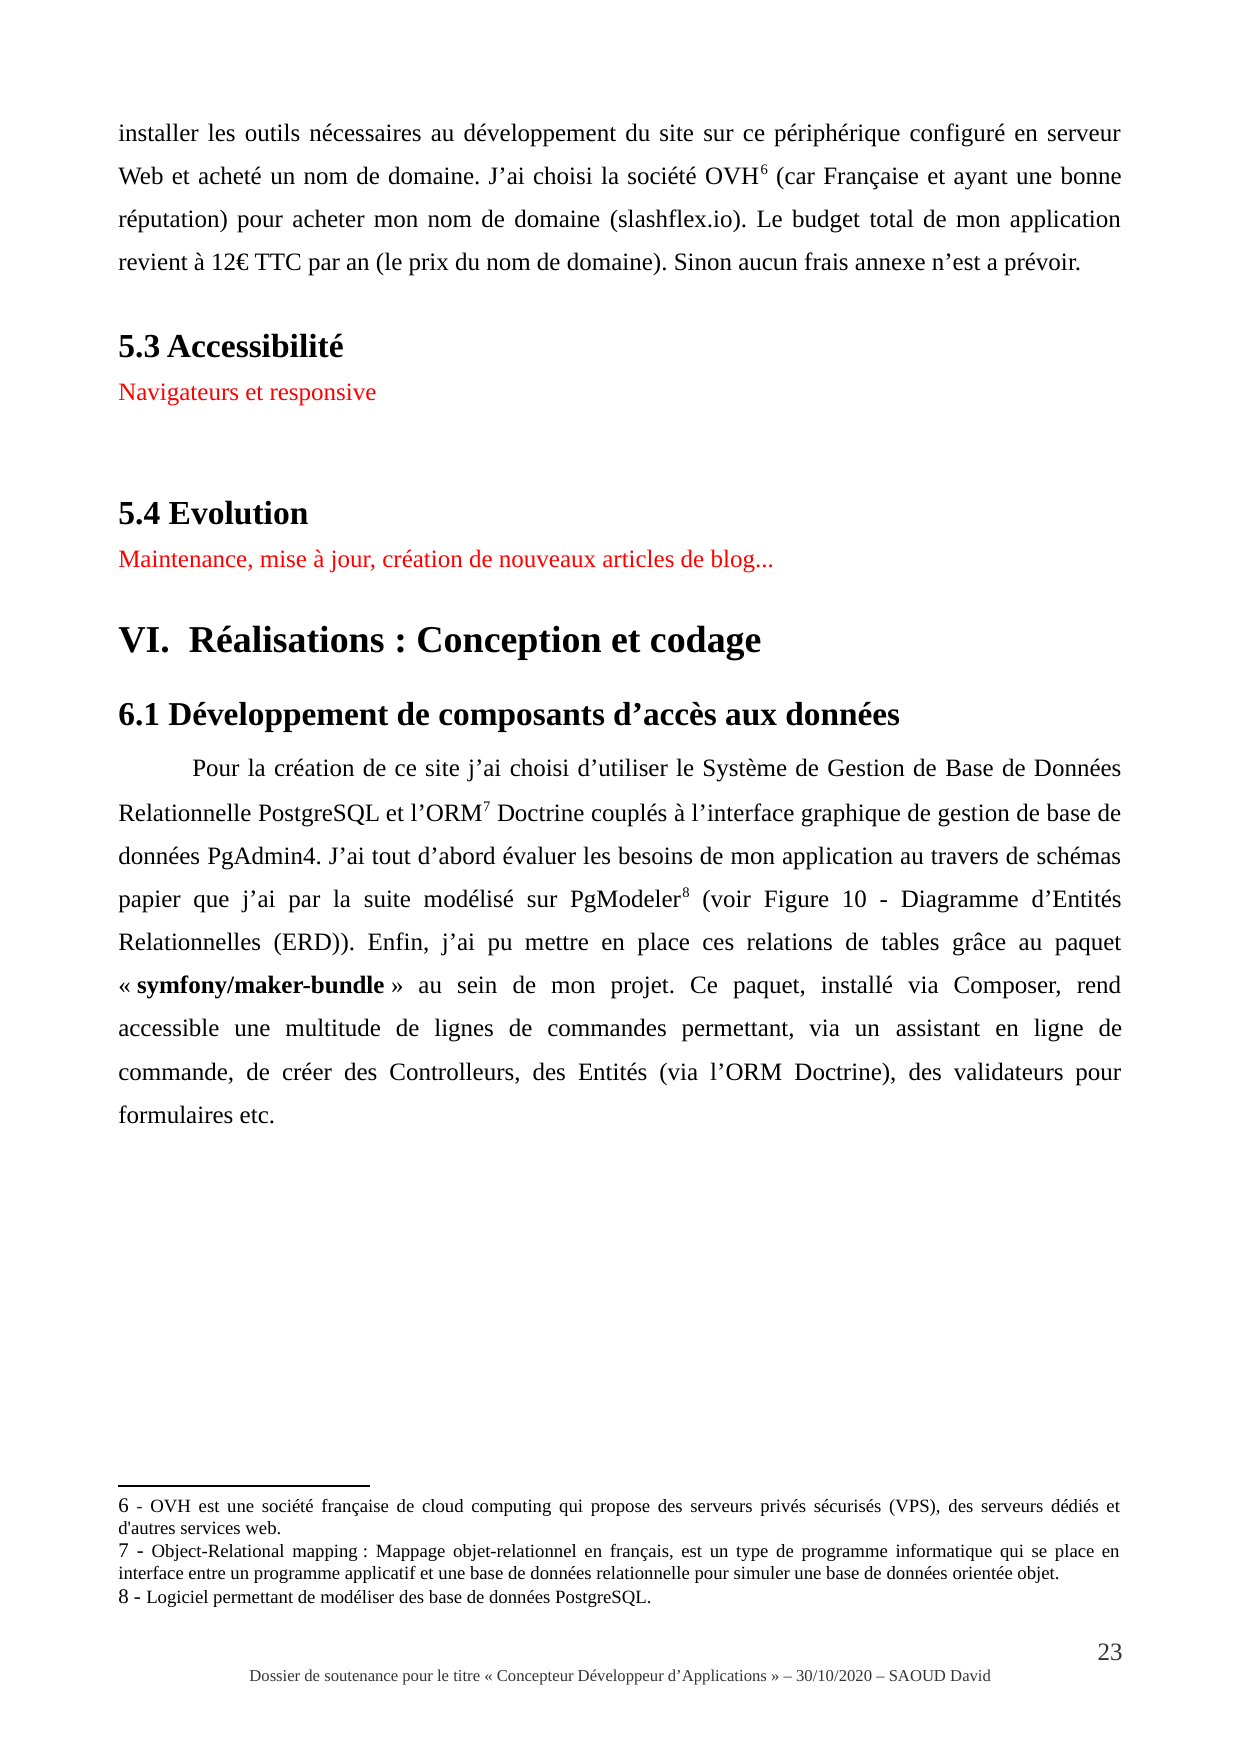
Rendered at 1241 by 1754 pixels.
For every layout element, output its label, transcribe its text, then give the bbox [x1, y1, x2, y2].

text - Logiciel permettant de modéliser des base de données PostgreSQL. [118, 1584, 1122, 1608]
text Maintenance, mise à jour, création de nouveaux articles de blog... [118, 544, 1122, 573]
subtitle 5.3 Accessibilité [118, 326, 1122, 365]
subtitle 6.1 Développement de composants d’accès aux données [118, 694, 1122, 732]
text installer les outils nécessaires au développement du site sur ce périphérique configuré en serveur Web et acheté un nom de domaine. J’ai choisi la société OVH (car Française et ayant une bonne réputation) pour acheter mon nom de domaine (slashflex.io). Le budget total de mon application revient à 12€ TTC par an (le prix du nom de domaine). Sinon aucun frais annexe n’est a prévoir. [118, 118, 1122, 276]
subtitle 5.4 Evolution [118, 493, 1122, 532]
text Navigateurs et responsive [118, 377, 1122, 406]
text Pour la création de ce site j’ai choisi d’utiliser le Système de Gestion de Base de Données Relationnelle PostgreSQL et l’ORM Doctrine couplés à l’interface graphique de gestion de base de données PgAdmin4. J’ai tout d’abord évaluer les besoins de mon application au travers de schémas papier que j’ai par la suite modélisé sur PgModeler (voir Figure 10 - Diagramme d’Entités Relationnelles (ERD)). Enfin, j’ai pu mettre en place ces relations de tables grâce au paquet « symfony/maker-bundle » au sein de mon projet. Ce paquet, installé via Composer, rend accessible une multitude de lignes de commandes permettant, via un assistant en ligne de commande, de créer des Controlleurs, des Entités (via l’ORM Doctrine), des validateurs pour formulaires etc. [118, 745, 1122, 1128]
subtitle VI. Réalisations : Conception et codage [118, 617, 1122, 661]
text - Object-Relational mapping : Mappage objet-relationnel en français, est un type de programme informatique qui se place en interface entre un programme applicatif et une base de données relationnelle pour simuler une base de données orientée objet. [118, 1538, 1122, 1584]
text - OVH est une société française de cloud computing qui propose des serveurs privés sécurisés (VPS), des serveurs dédiés et d'autres services web. [118, 1492, 1122, 1538]
